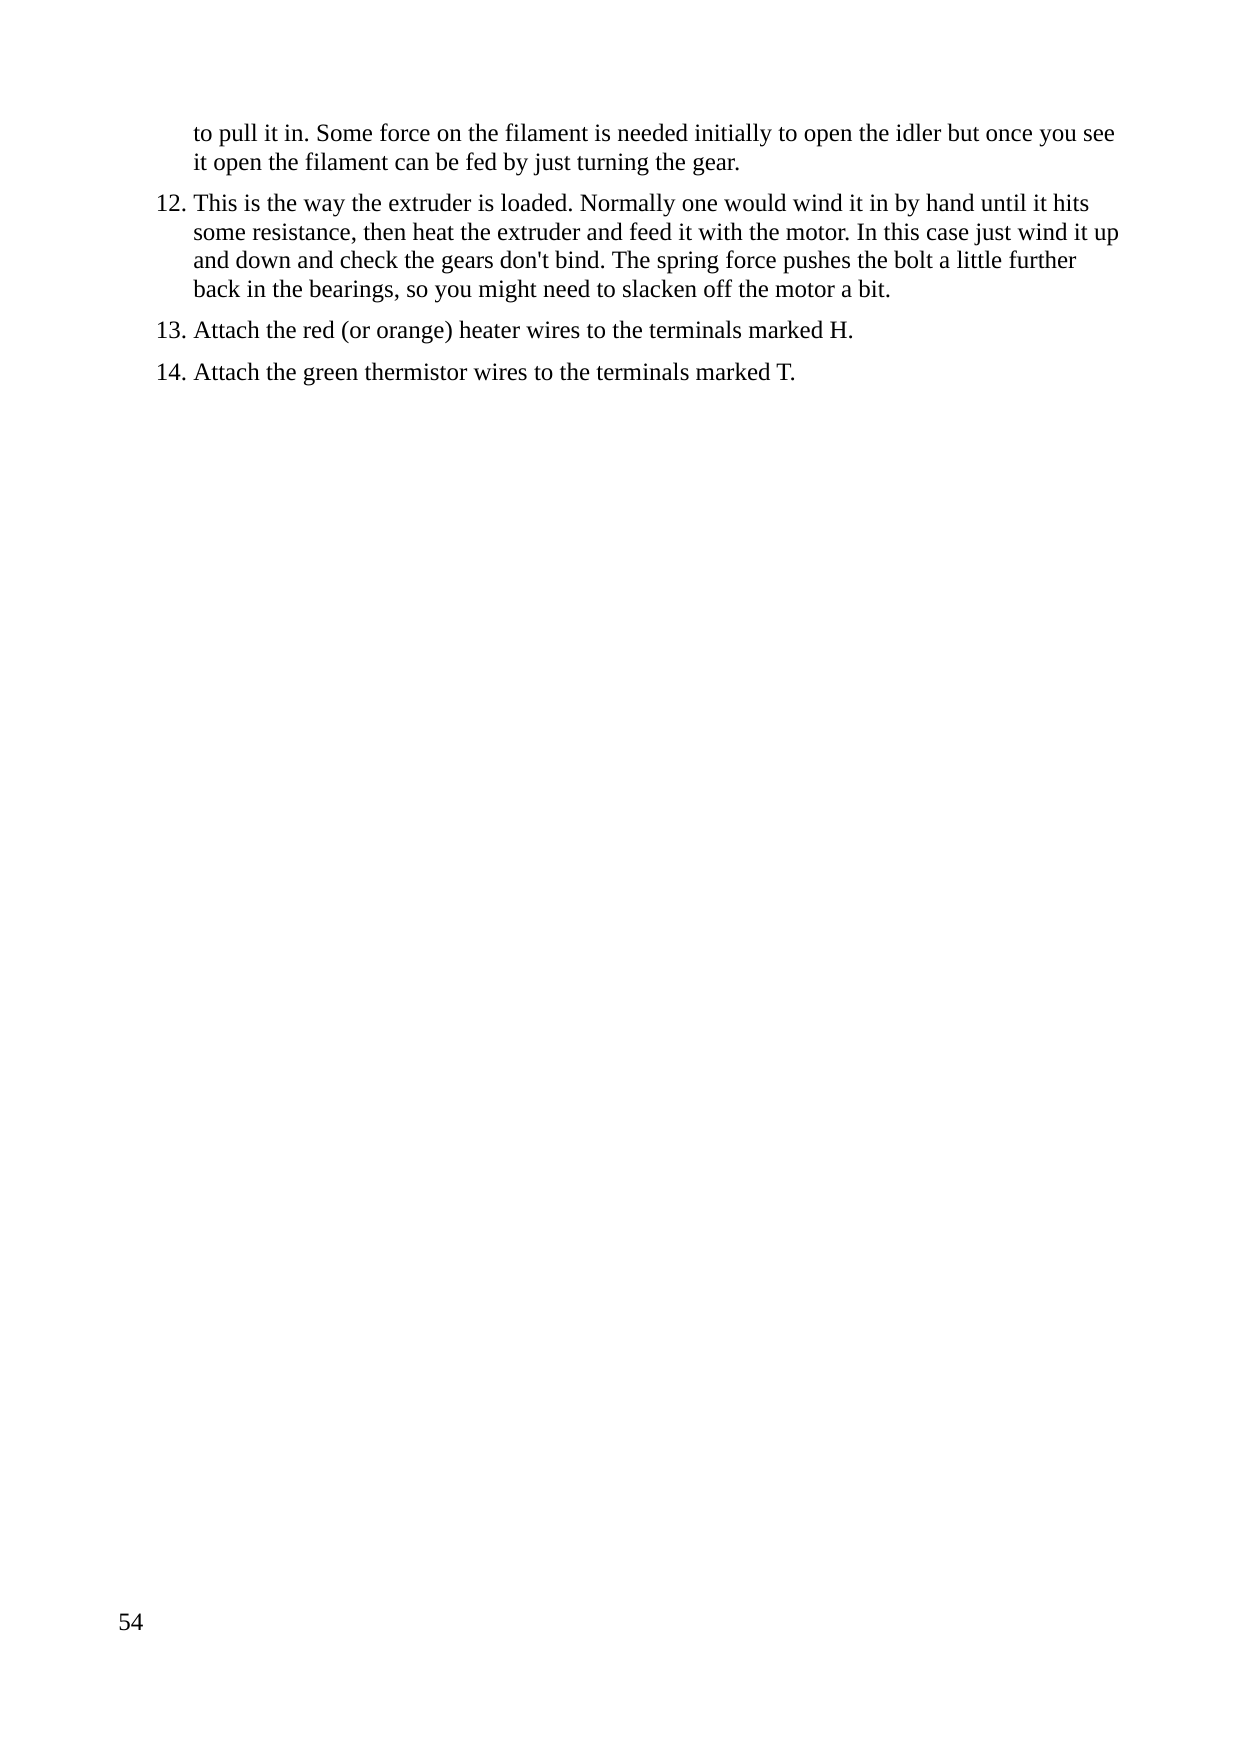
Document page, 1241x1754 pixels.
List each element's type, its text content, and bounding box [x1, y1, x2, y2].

list This is the way the extruder is loaded. Normally one would wind it in by hand until it hits some resistance, then heat the extruder and feed it with the motor. In this case just wind it up and down and check the gears don't bind. The spring force pushes the bolt a little further back in the bearings, so you might need to slacken off the motor a bit. [156, 188, 1122, 303]
list Attach the red (or orange) heater wires to the terminals marked H. [156, 316, 1122, 344]
list to pull it in. Some force on the filament is needed initially to open the idler but once you see it open the filament can be fed by just turning the gear. [156, 118, 1122, 176]
list Attach the green thermistor wires to the terminals marked T. [156, 357, 1122, 386]
